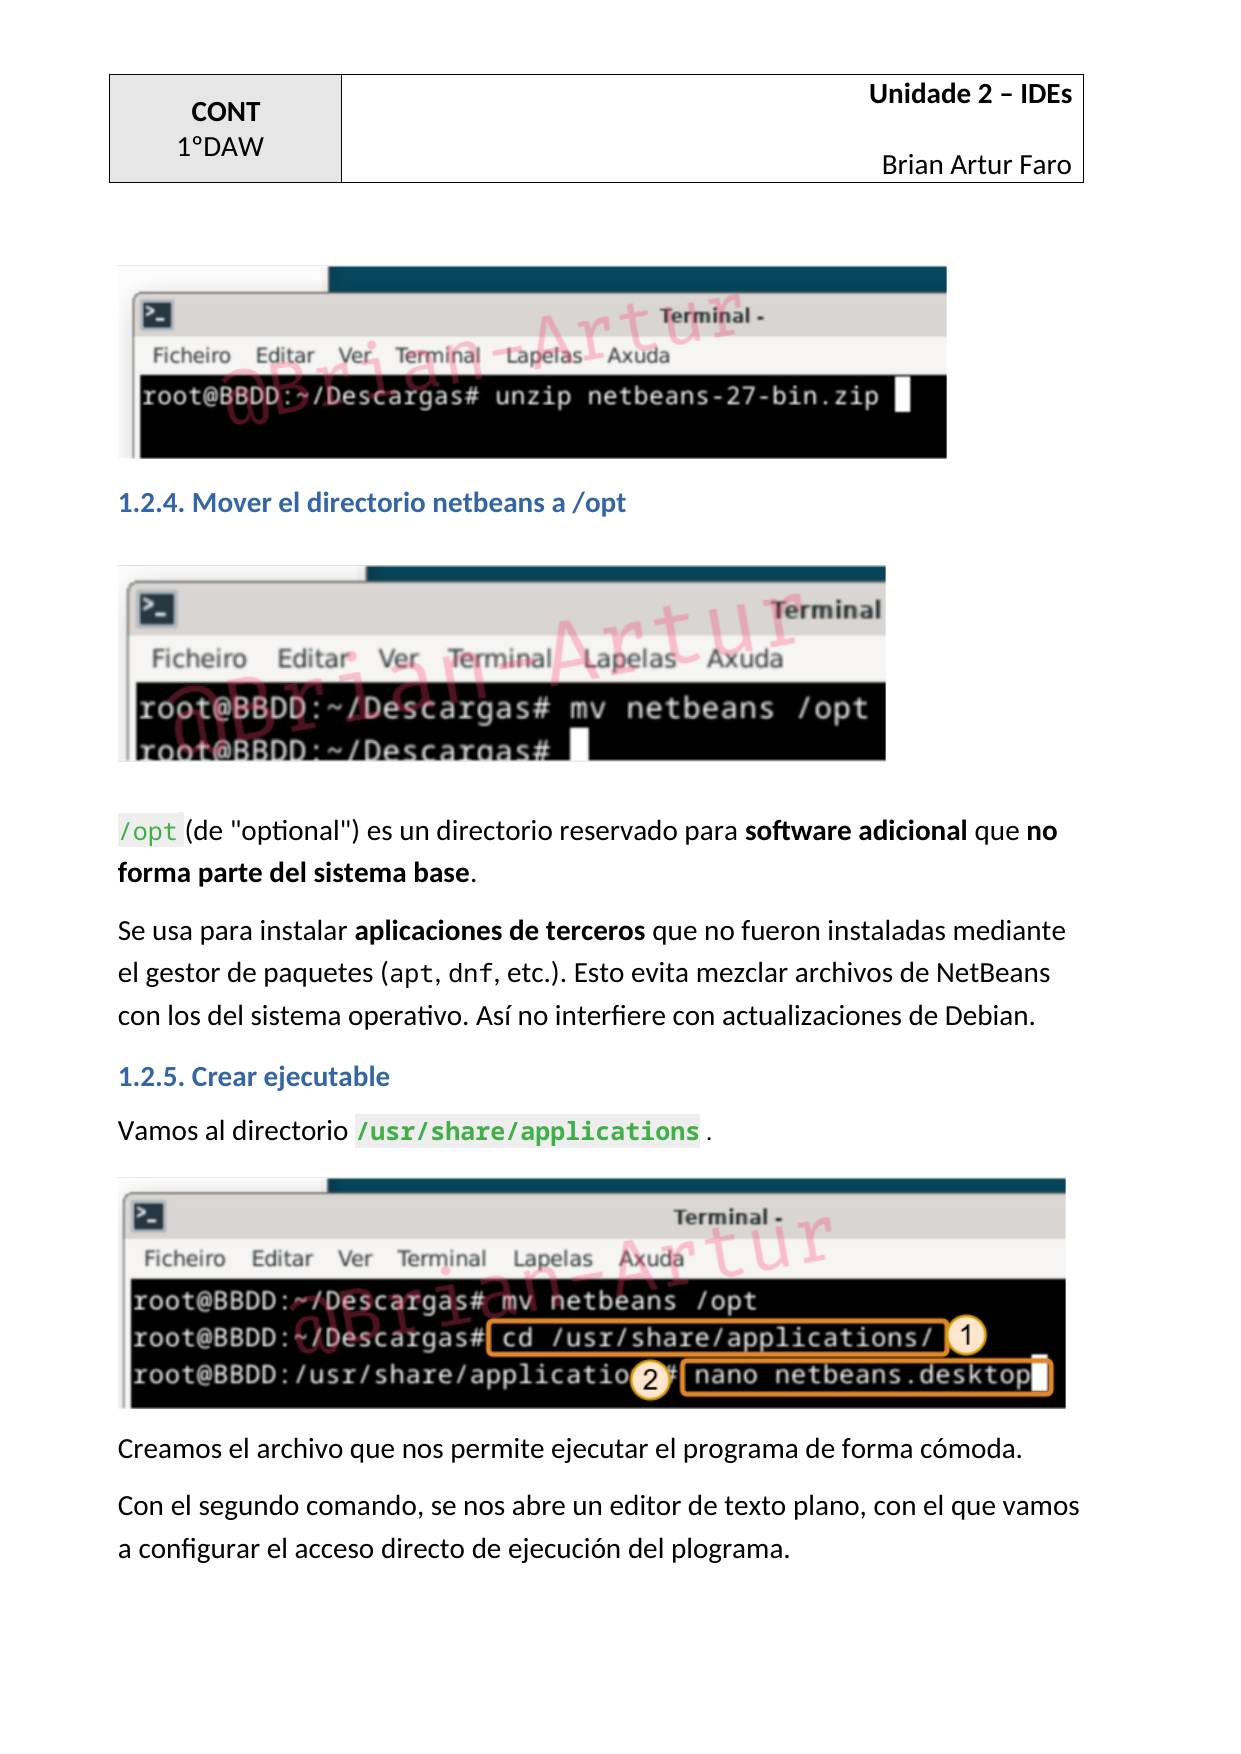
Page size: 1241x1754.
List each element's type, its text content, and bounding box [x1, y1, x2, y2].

subtitle 1.2.4. Mover el directorio netbeans a /opt [118, 484, 1092, 520]
picture [117, 1169, 1066, 1409]
picture [117, 538, 886, 790]
text Con el segundo comando, se nos abre un editor de texto plano, con el que vamos a configurar el acceso directo de ejecución del plograma. [118, 1487, 1092, 1565]
text Creamos el archivo que nos permite ejecutar el programa de forma cómoda. [118, 1430, 1092, 1465]
text /opt (de "optional") es un directorio reservado para software adicional que no forma parte del sistema base. [118, 812, 1092, 890]
picture [117, 218, 947, 459]
text Se usa para instalar aplicaciones de terceros que no fueron instaladas mediante el gestor de paquetes (apt, dnf, etc.). Esto evita mezclar archivos de NetBeans con los del sistema operativo. Así no interfiere con actualizaciones de Debian. [118, 912, 1092, 1033]
subtitle 1.2.5. Crear ejecutable [118, 1058, 1092, 1094]
text Vamos al directorio /usr/share/applications . [118, 1112, 1092, 1148]
